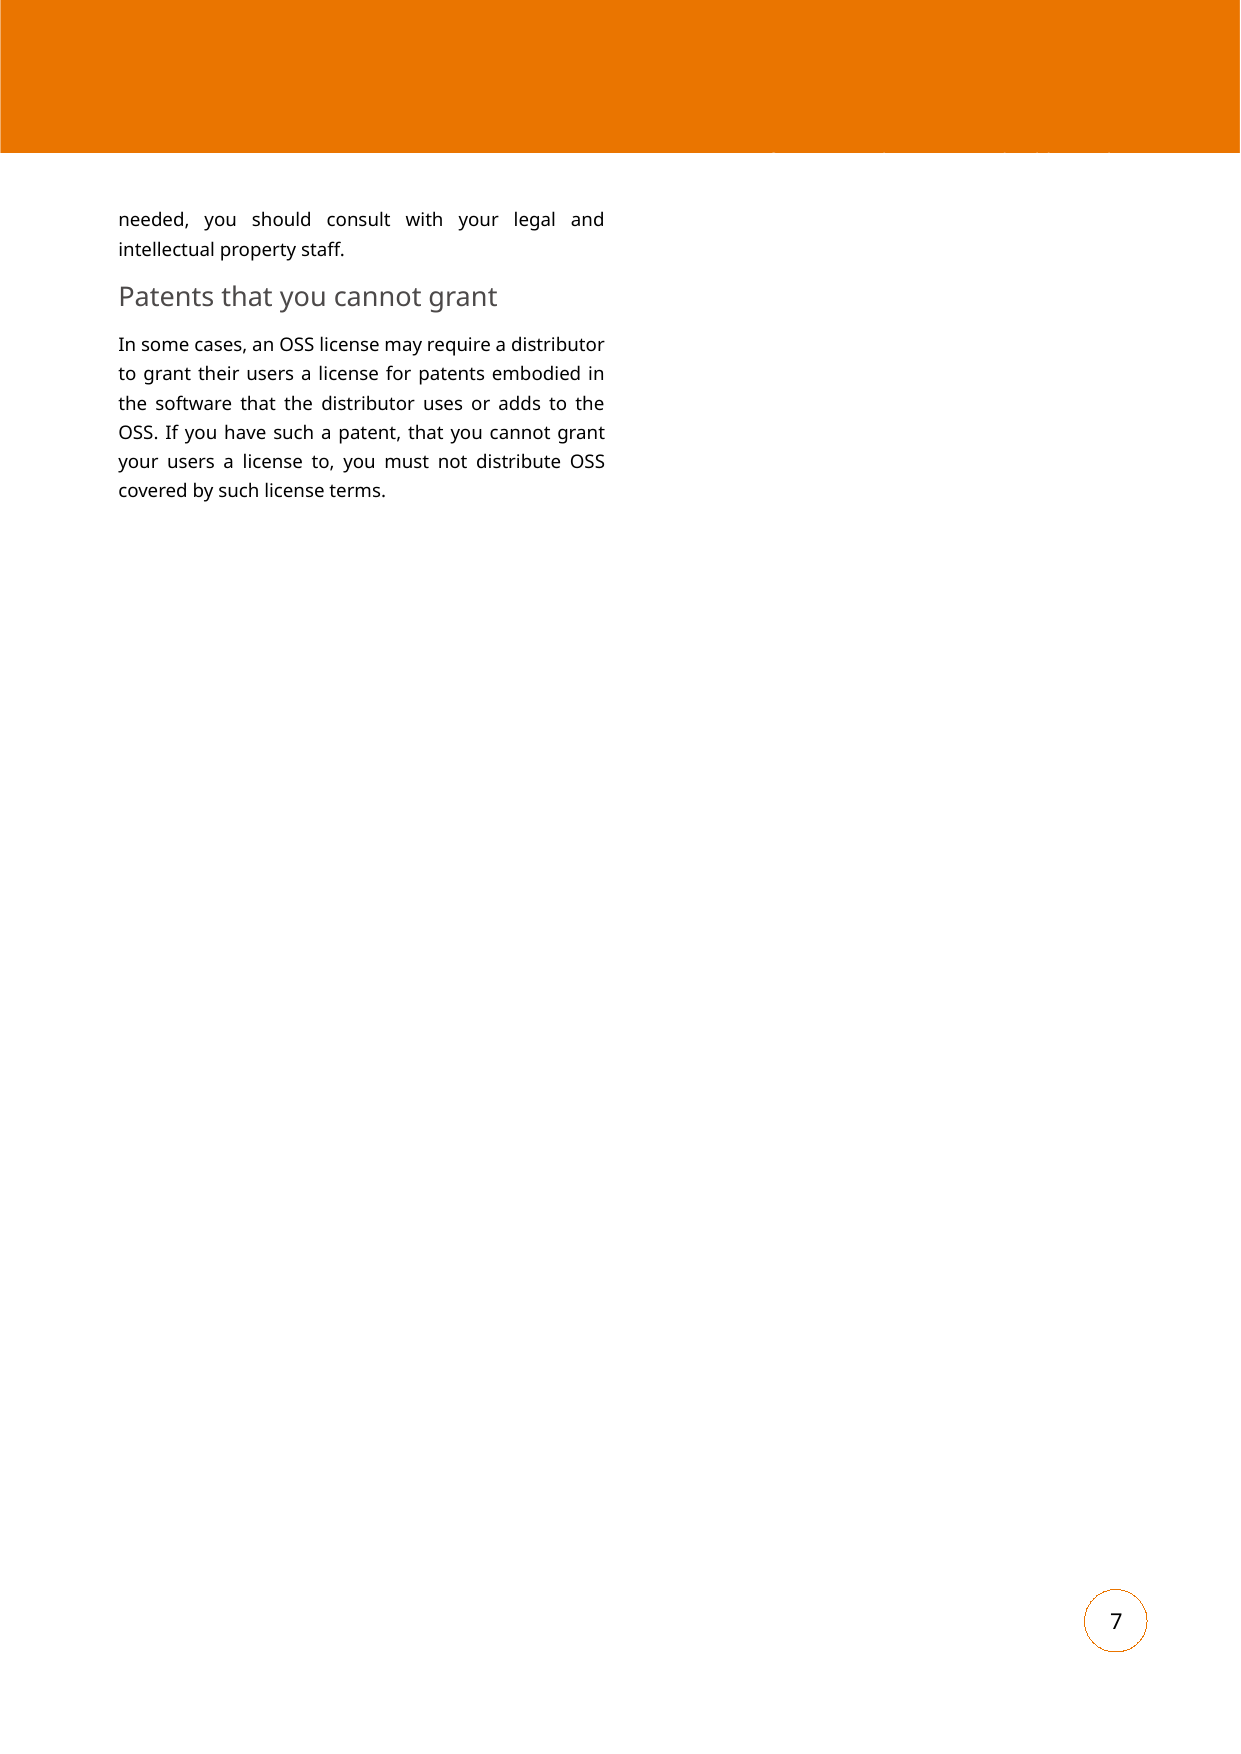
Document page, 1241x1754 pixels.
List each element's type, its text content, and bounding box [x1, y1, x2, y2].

text Patents that you cannot grant [118, 277, 605, 314]
text In some cases, an OSS license may require a distributor to grant their users a license for patents embodied in the software that the distributor uses or adds to the OSS. If you have such a patent, that you cannot grant your users a license to, you must not distribute OSS covered by such license terms. [118, 331, 605, 503]
text needed, you should consult with your legal and intellectual property staff. [118, 207, 605, 261]
